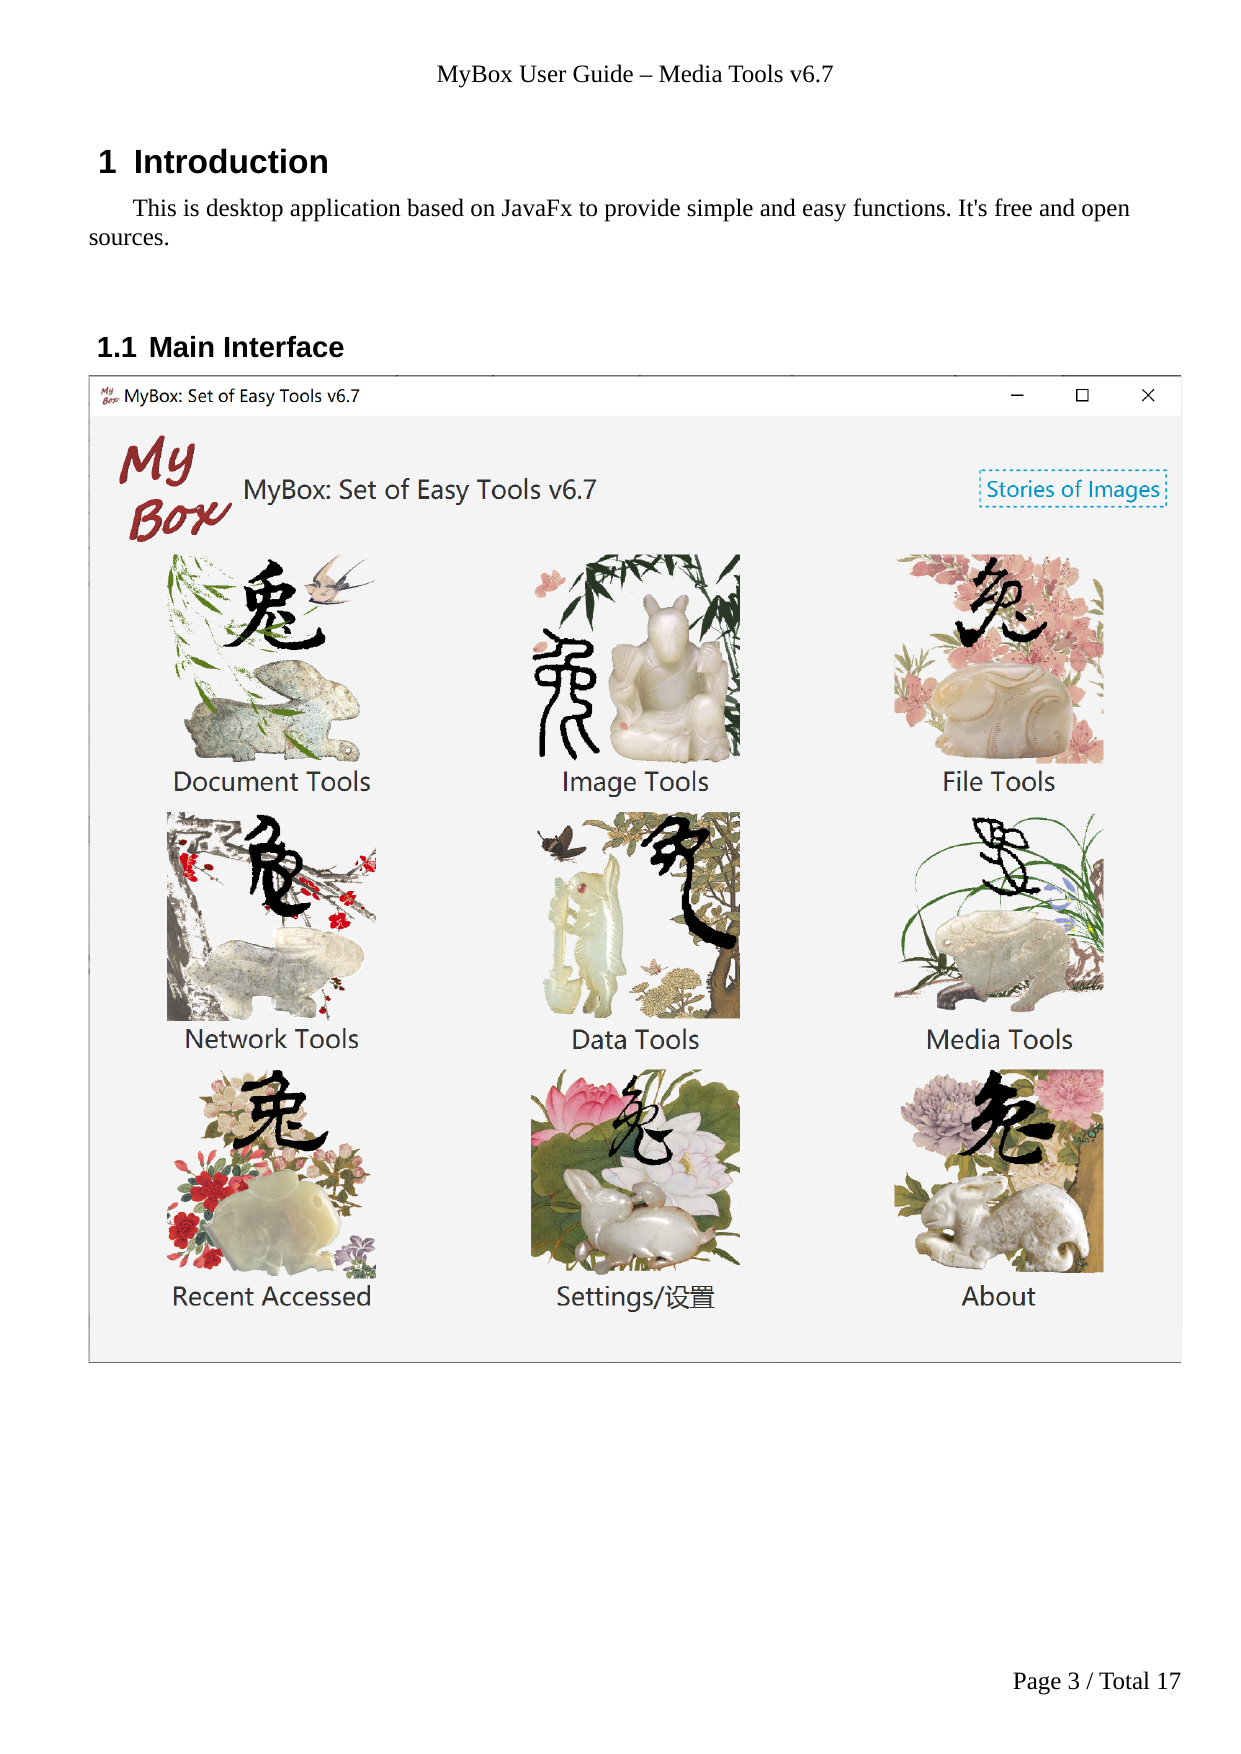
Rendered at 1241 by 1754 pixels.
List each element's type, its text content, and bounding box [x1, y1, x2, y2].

subtitle Main Interface [88, 330, 1181, 363]
text This is desktop application based on JavaFx to provide simple and easy functions. It's free and open sources. [88, 193, 1181, 251]
subtitle Introduction [88, 142, 1181, 181]
picture [88, 375, 1182, 1363]
